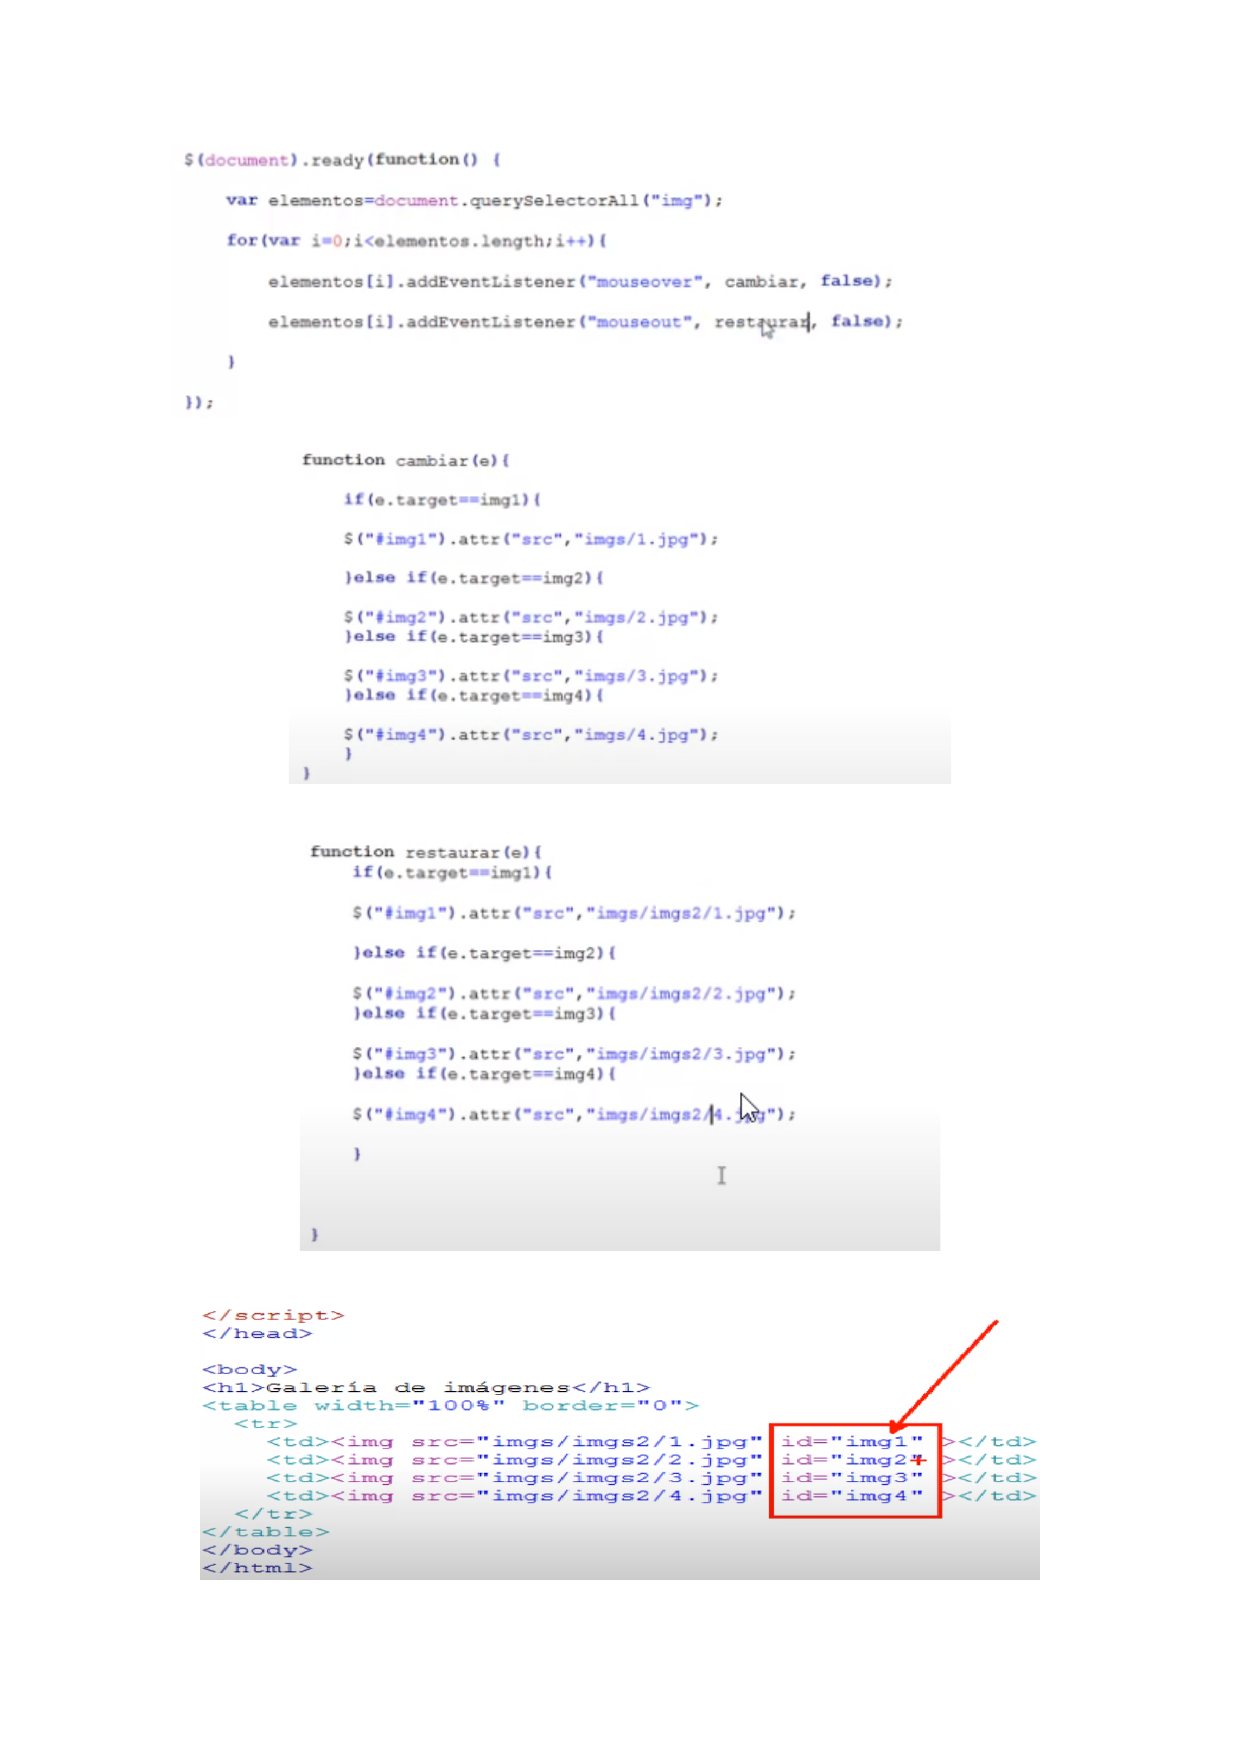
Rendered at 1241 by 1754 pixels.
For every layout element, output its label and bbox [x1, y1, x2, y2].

picture [200, 1308, 1040, 1580]
picture [299, 841, 941, 1251]
picture [288, 446, 952, 784]
picture [170, 146, 1070, 418]
